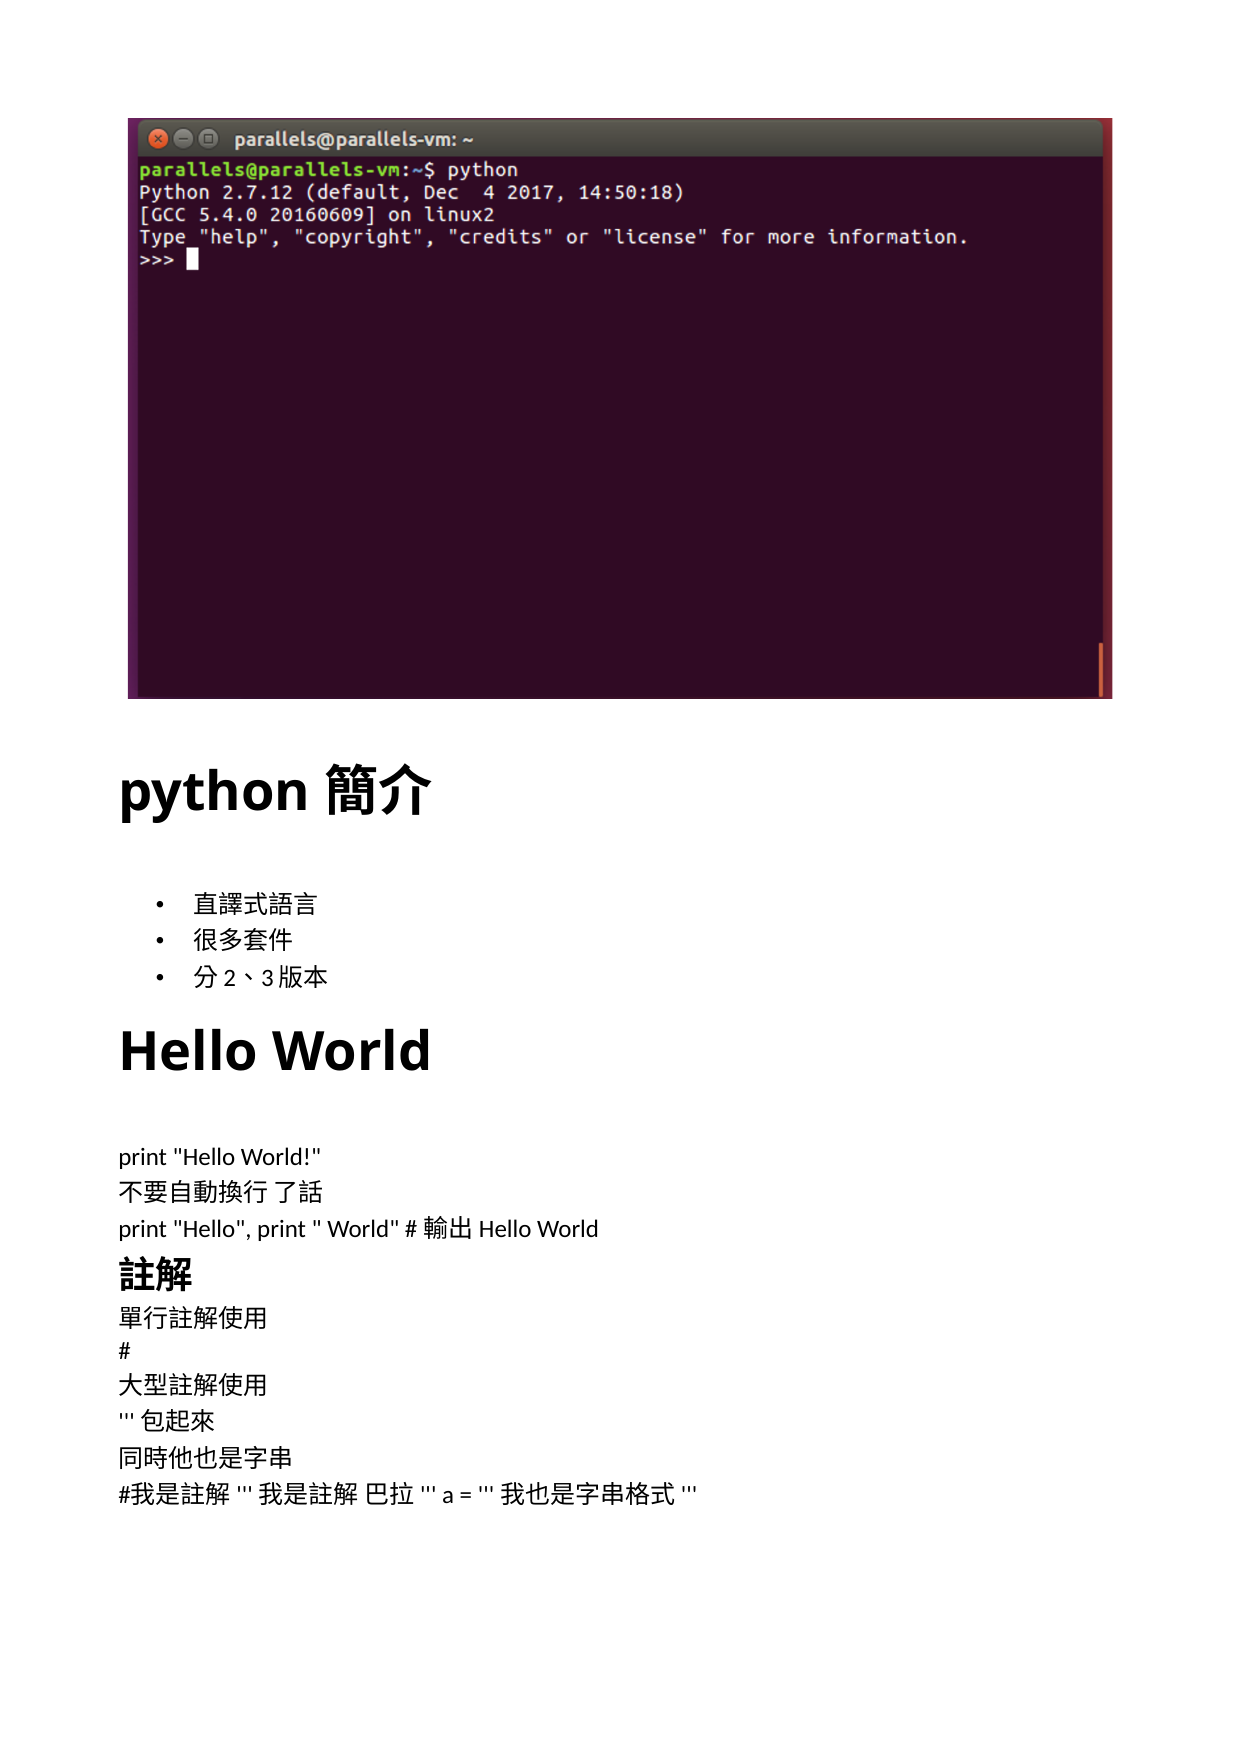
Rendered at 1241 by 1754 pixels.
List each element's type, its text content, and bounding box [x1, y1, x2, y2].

text # [118, 1335, 1122, 1366]
list 分2、3版本 [156, 957, 1122, 993]
picture [127, 118, 1113, 699]
subtitle python 簡介 [118, 748, 1122, 827]
subtitle 註解 [118, 1244, 1122, 1299]
text print "Hello World!" [118, 1141, 1122, 1172]
text 不要自動換行 了話 [118, 1172, 1122, 1208]
text ''' 包起來 [118, 1402, 1122, 1438]
subtitle Hello World [118, 1012, 1122, 1086]
list 直譯式語言 [156, 884, 1122, 921]
text 單行註解使用 [118, 1299, 1122, 1335]
list 很多套件 [156, 921, 1122, 957]
text 大型註解使用 [118, 1366, 1122, 1402]
text print "Hello", print " World" # 輸出 Hello World [118, 1208, 1122, 1244]
text 同時他也是字串 [118, 1438, 1122, 1474]
text #我是註解 ''' 我是註解 巴拉 ''' a = ''' 我也是字串格式 ''' [118, 1474, 1122, 1511]
